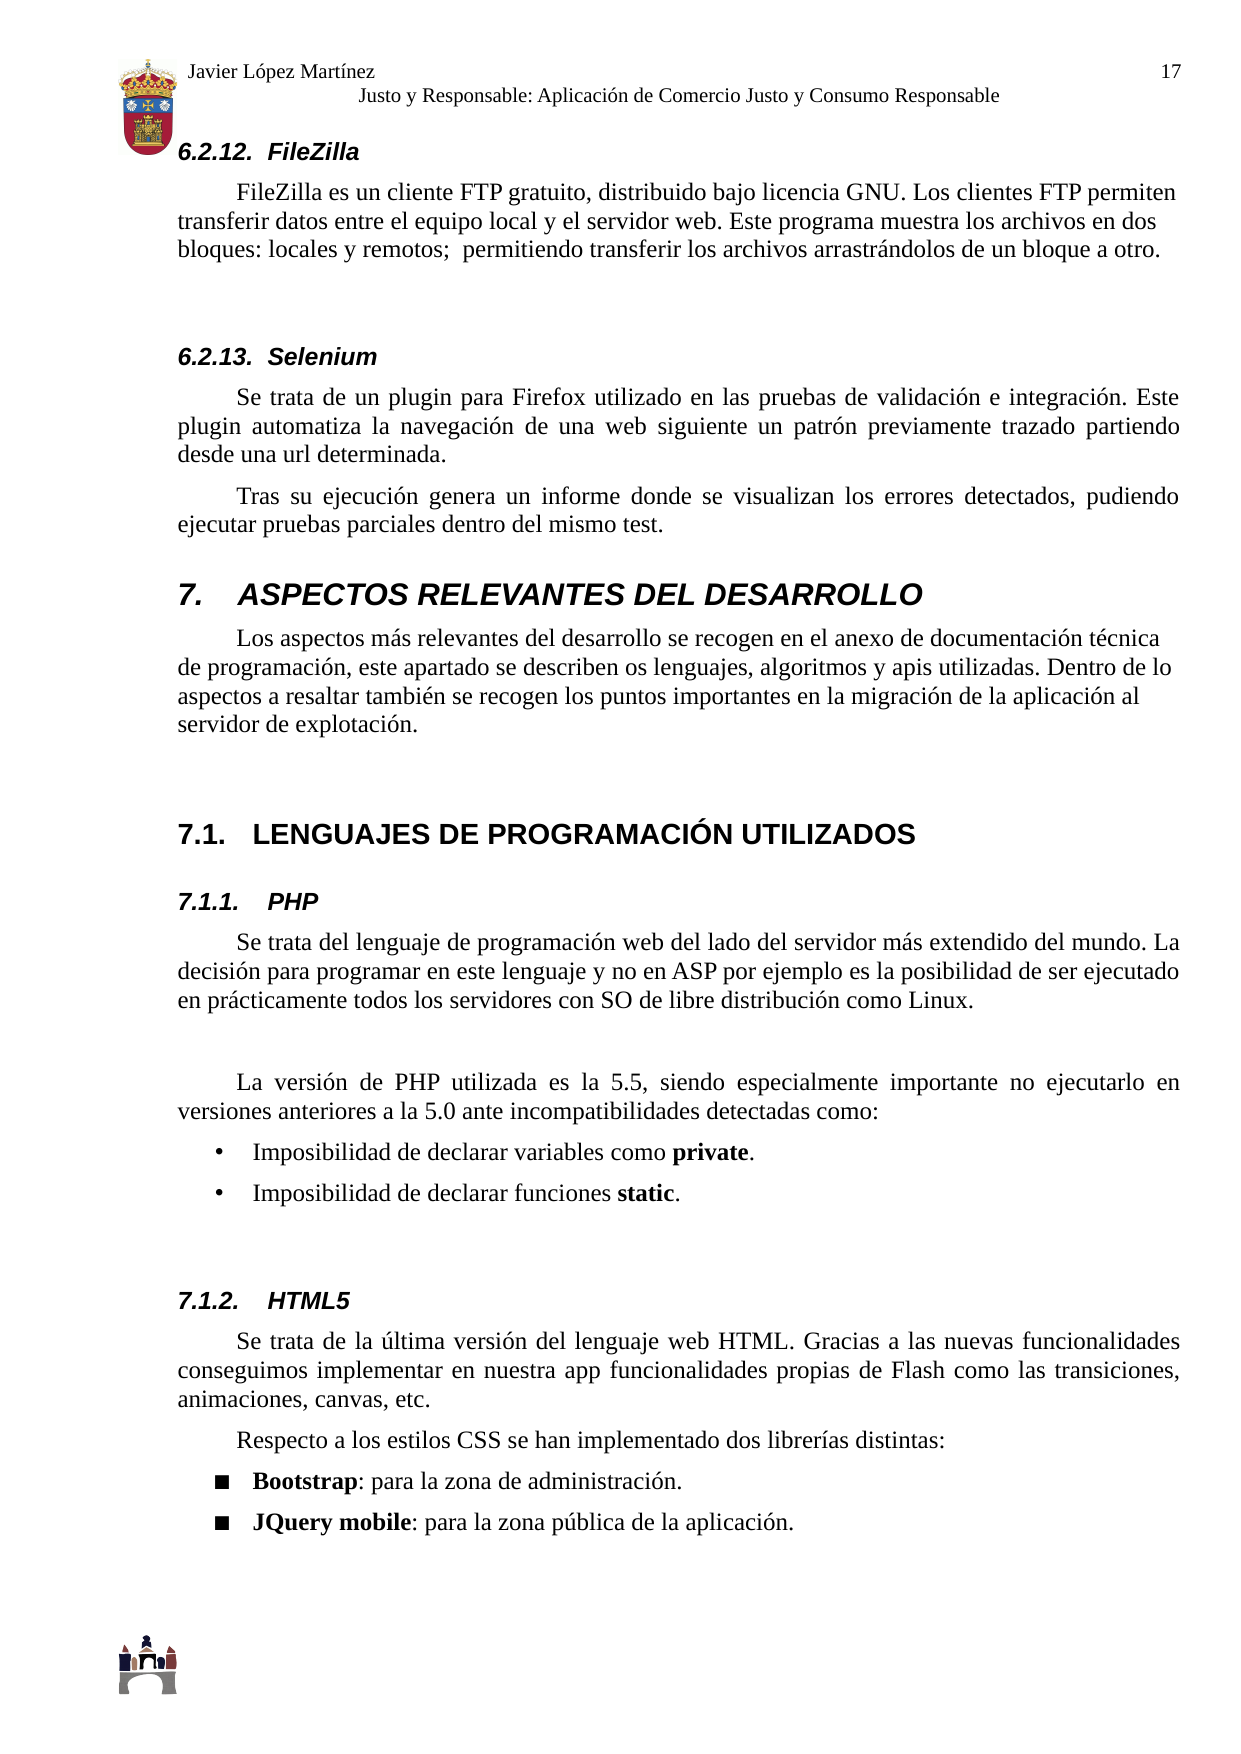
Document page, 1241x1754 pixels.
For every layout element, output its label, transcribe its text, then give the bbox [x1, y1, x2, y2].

subtitle HTML5 [177, 1286, 1181, 1314]
list JQuery mobile: para la zona pública de la aplicación. [215, 1507, 1181, 1536]
text Respecto a los estilos CSS se han implementado dos librerías distintas: [177, 1425, 1181, 1454]
text Los aspectos más relevantes del desarrollo se recogen en el anexo de documentación técnica de programación, este apartado se describen os lenguajes, algoritmos y apis utilizadas. Dentro de lo aspectos a resaltar también se recogen los puntos importantes en la migración de la aplicación al servidor de explotación. [177, 623, 1181, 738]
list Imposibilidad de declarar funciones static. [215, 1178, 1181, 1207]
subtitle ASPECTOS RELEVANTES DEL DESARROLLO [177, 576, 1181, 612]
subtitle PHP [177, 887, 1181, 916]
text Se trata del lenguaje de programación web del lado del servidor más extendido del mundo. La decisión para programar en este lenguaje y no en ASP por ejemplo es la posibilidad de ser ejecutado en prácticamente todos los servidores con SO de libre distribución como Linux. [177, 927, 1181, 1013]
text Tras su ejecución genera un informe donde se visualizan los errores detectados, pudiendo ejecutar pruebas parciales dentro del mismo test. [177, 481, 1181, 538]
text Se trata de un plugin para Firefox utilizado en las pruebas de validación e integración. Este plugin automatiza la navegación de una web siguiente un patrón previamente trazado partiendo desde una url determinada. [177, 382, 1181, 468]
subtitle FileZilla [177, 137, 1181, 165]
text Se trata de la última versión del lenguaje web HTML. Gracias a las nuevas funcionalidades conseguimos implementar en nuestra app funcionalidades propias de Flash como las transiciones, animaciones, canvas, etc. [177, 1326, 1181, 1412]
subtitle LENGUAJES DE PROGRAMACIÓN UTILIZADOS [177, 817, 1181, 850]
text La versión de PHP utilizada es la 5.5, siendo especialmente importante no ejecutarlo en versiones anteriores a la 5.0 ante incompatibilidades detectadas como: [177, 1067, 1181, 1125]
list Bootstrap: para la zona de administración. [215, 1466, 1181, 1495]
text FileZilla es un cliente FTP gratuito, distribuido bajo licencia GNU. Los clientes FTP permiten transferir datos entre el equipo local y el servidor web. Este programa muestra los archivos en dos bloques: locales y remotos; permitiendo transferir los archivos arrastrándolos de un bloque a otro. [177, 177, 1181, 263]
list Imposibilidad de declarar variables como private. [215, 1137, 1181, 1166]
picture [118, 1634, 178, 1695]
subtitle Selenium [177, 342, 1181, 370]
picture [118, 59, 178, 155]
